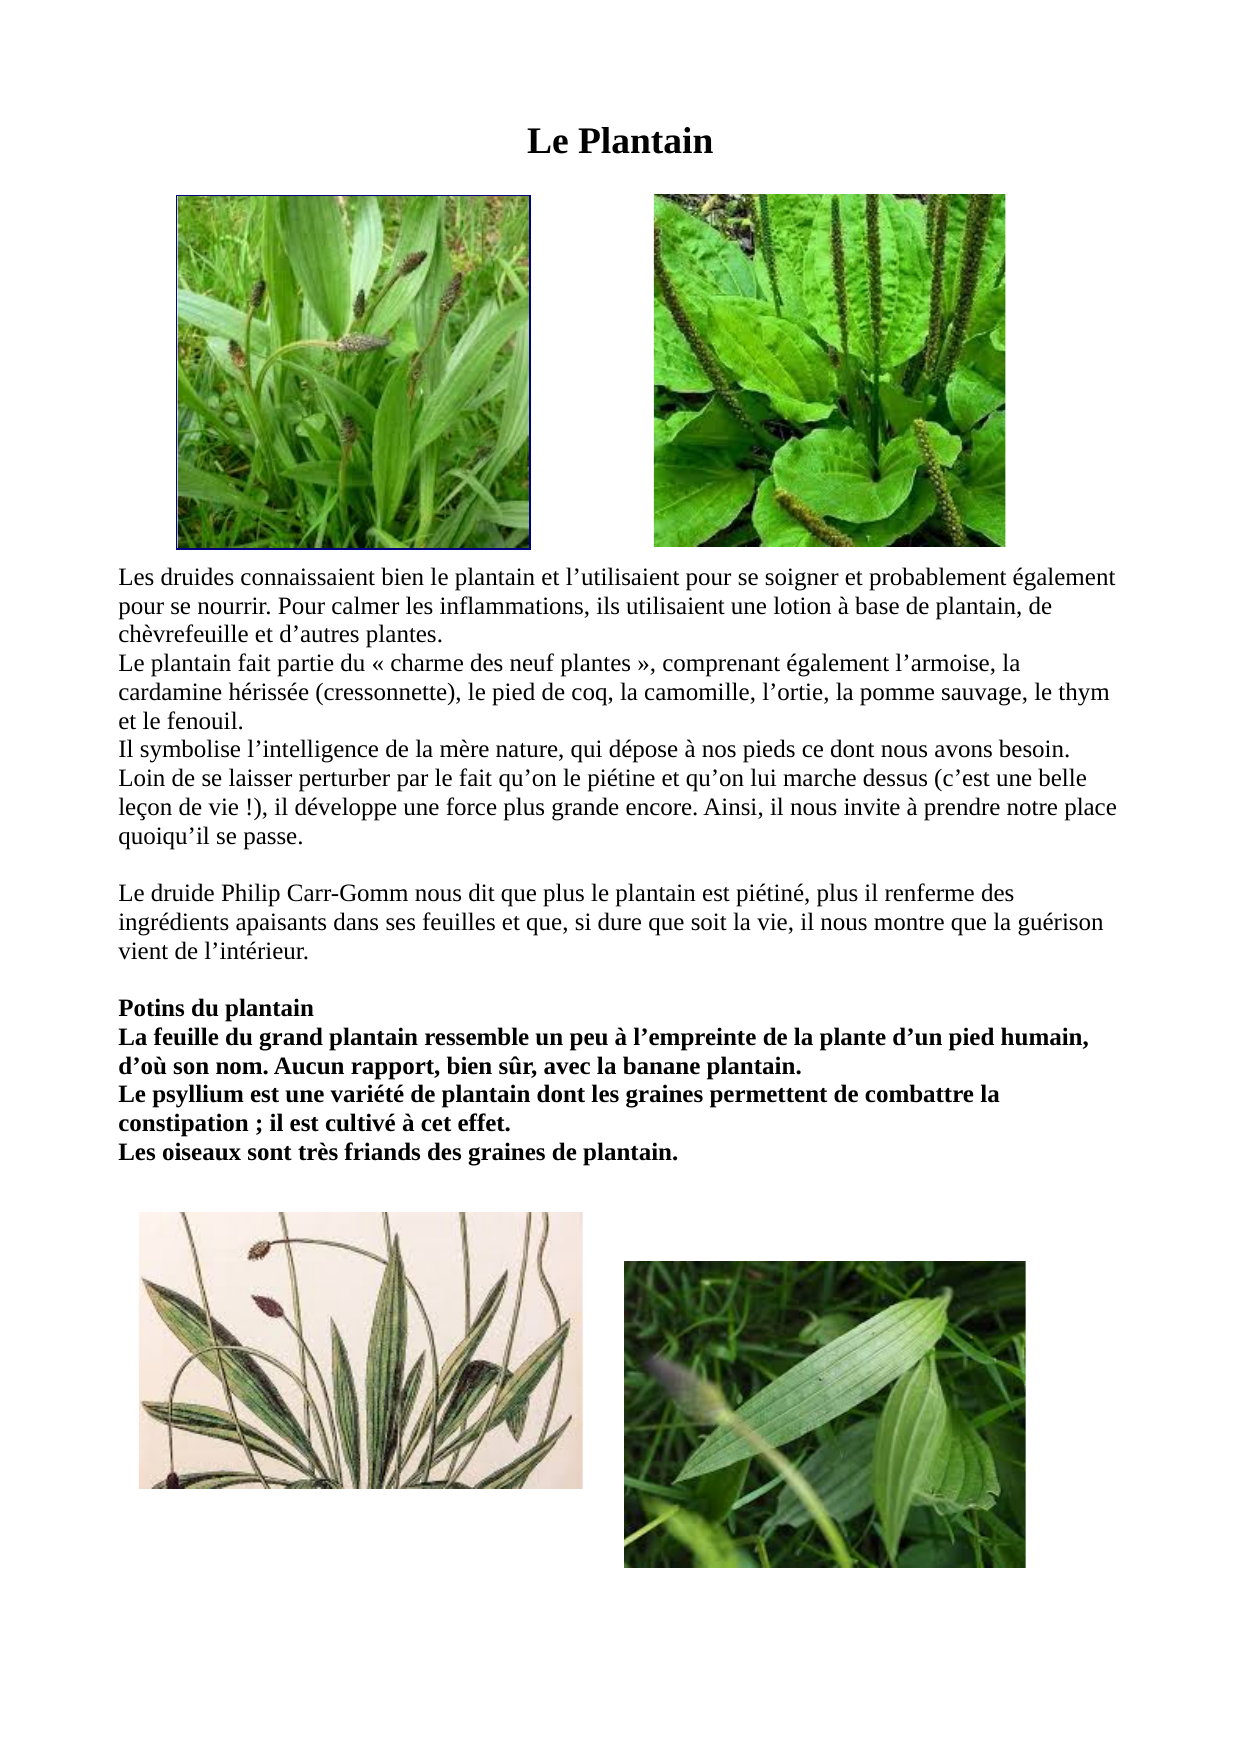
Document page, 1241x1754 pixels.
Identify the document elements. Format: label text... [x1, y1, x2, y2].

picture [138, 1212, 583, 1489]
text Le druide Philip Carr-Gomm nous dit que plus le plantain est piétiné, plus il renferme des ingrédients apaisants dans ses feuilles et que, si dure que soit la vie, il nous montre que la guérison vient de l’intérieur. [118, 849, 1122, 964]
text Potins du plantain La feuille du grand plantain ressemble un peu à l’empreinte de la plante d’un pied humain, d’où son nom. Aucun rapport, bien sûr, avec la banane plantain. Le psyllium est une variété de plantain dont les graines permettent de combattre la constipation ; il est cultivé à cet effet. Les oiseaux sont très friands des graines de plantain. [118, 964, 1122, 1166]
text Le Plantain [118, 118, 1122, 161]
text Les druides connaissaient bien le plantain et l’utilisaient pour se soigner et probablement également pour se nourrir. Pour calmer les inflammations, ils utilisaient une lotion à base de plantain, de chèvrefeuille et d’autres plantes. Le plantain fait partie du « charme des neuf plantes », comprenant également l’armoise, la cardamine hérissée (cressonnette), le pied de coq, la camomille, l’ortie, la pomme sauvage, le thym et le fenouil. Il symbolise l’intelligence de la mère nature, qui dépose à nos pieds ce dont nous avons besoin. Loin de se laisser perturber par le fait qu’on le piétine et qu’on lui marche dessus (c’est une belle leçon de vie !), il développe une force plus grande encore. Ainsi, il nous invite à prendre notre place quoiqu’il se passe. [118, 562, 1122, 849]
picture [653, 194, 1006, 547]
picture [177, 196, 529, 548]
picture [624, 1261, 1026, 1568]
